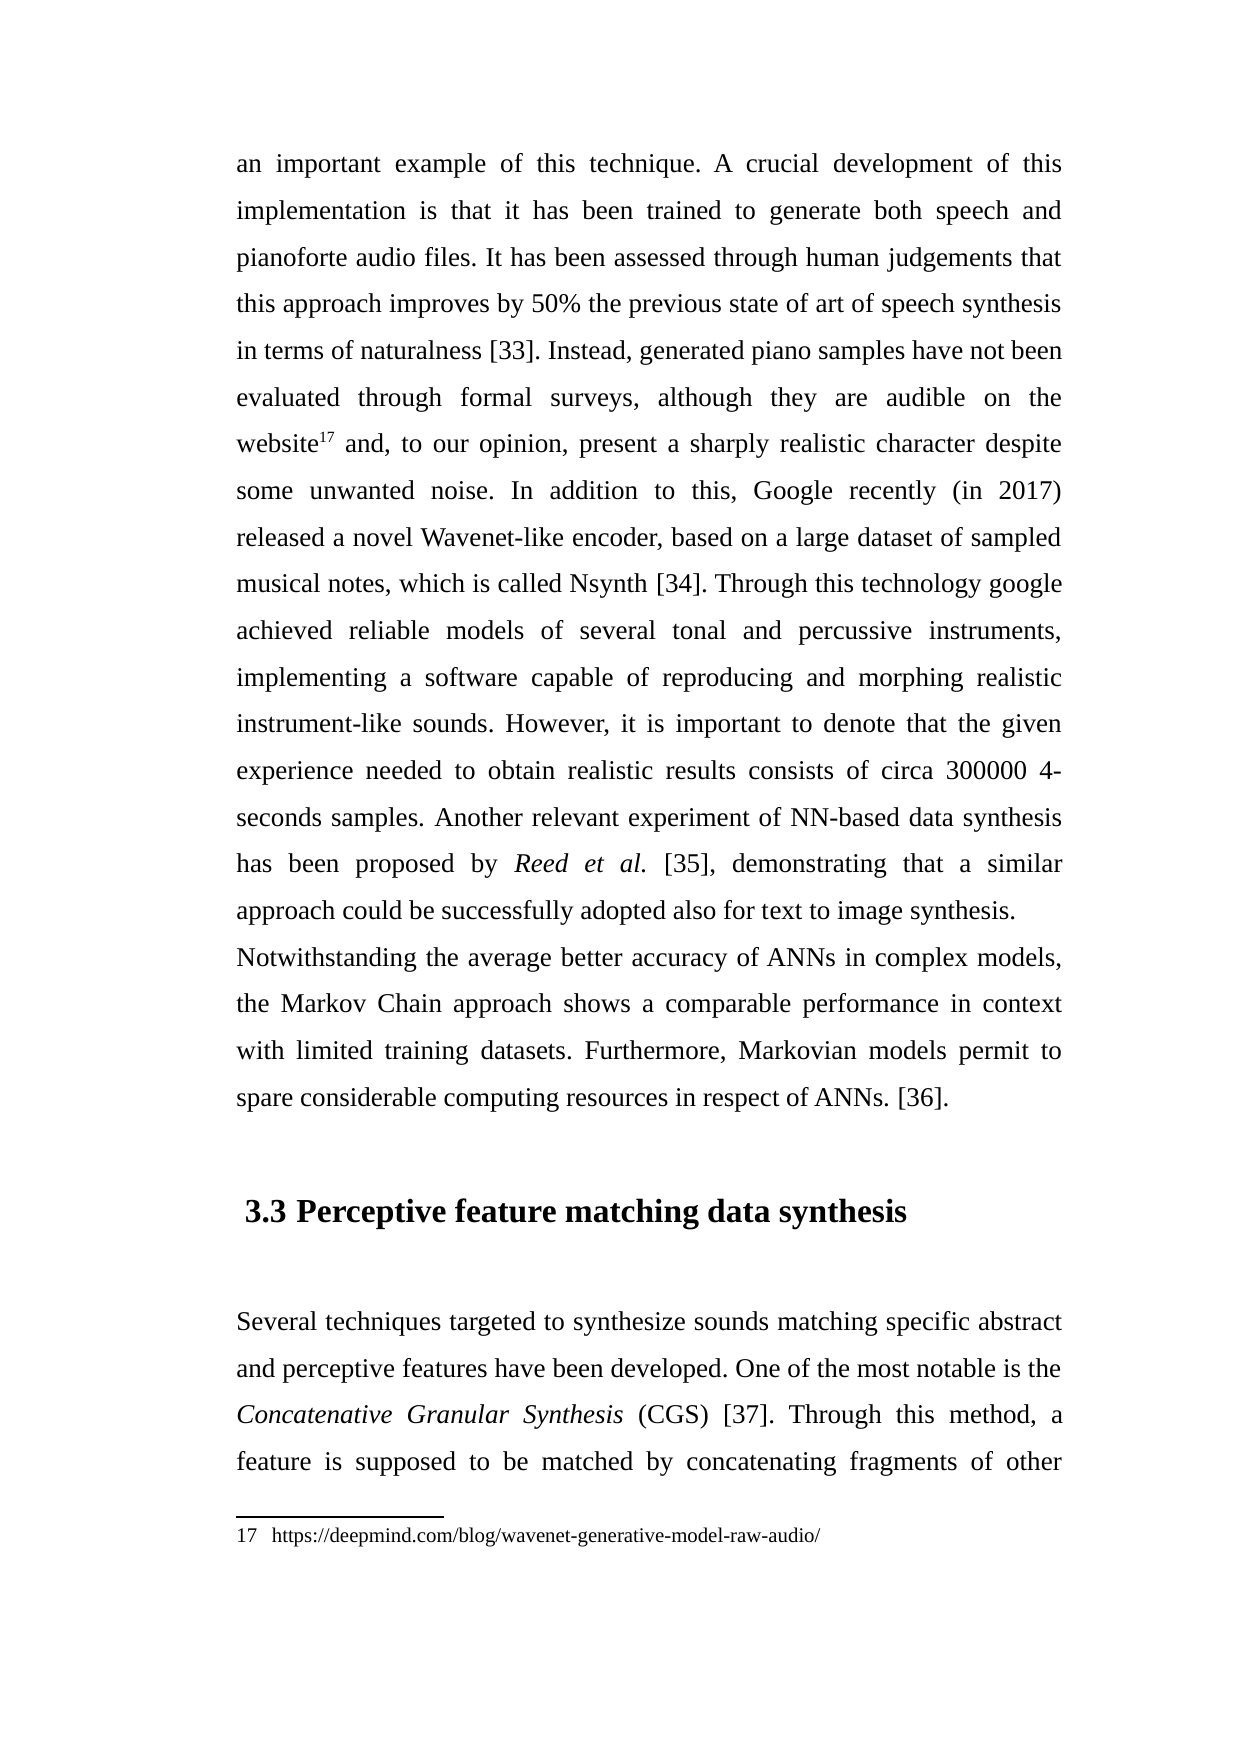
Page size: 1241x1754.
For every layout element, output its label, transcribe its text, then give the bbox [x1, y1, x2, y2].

subtitle Perceptive feature matching data synthesis [236, 1192, 1063, 1230]
text Notwithstanding the average better accuracy of ANNs in complex models, the Markov Chain approach shows a comparable performance in context with limited training datasets. Furthermore, Markovian models permit to spare considerable computing resources in respect of ANNs. [36]. [236, 941, 1063, 1112]
text an important example of this technique. A crucial development of this implementation is that it has been trained to generate both speech and pianoforte audio files. It has been assessed through human judgements that this approach improves by 50% the previous state of art of speech synthesis in terms of naturalness [33]. Instead, generated piano samples have not been evaluated through formal surveys, although they are audible on the website and, to our opinion, present a sharply realistic character despite some unwanted noise. In addition to this, Google recently (in 2017) released a novel Wavenet-like encoder, based on a large dataset of sampled musical notes, which is called Nsynth [34]. Through this technology google achieved reliable models of several tonal and percussive instruments, implementing a software capable of reproducing and morphing realistic instrument-like sounds. However, it is important to denote that the given experience needed to obtain realistic results consists of circa 300000 4-seconds samples. Another relevant experiment of NN-based data synthesis has been proposed by Reed et al. [35], demonstrating that a similar approach could be successfully adopted also for text to image synthesis. [236, 148, 1063, 925]
text Several techniques targeted to synthesize sounds matching specific abstract and perceptive features have been developed. One of the most notable is the Concatenative Granular Synthesis (CGS) [37]. Through this method, a feature is supposed to be matched by concatenating fragments of other [236, 1305, 1063, 1476]
text https://deepmind.com/blog/wavenet-generative-model-raw-audio/ [236, 1523, 1063, 1547]
